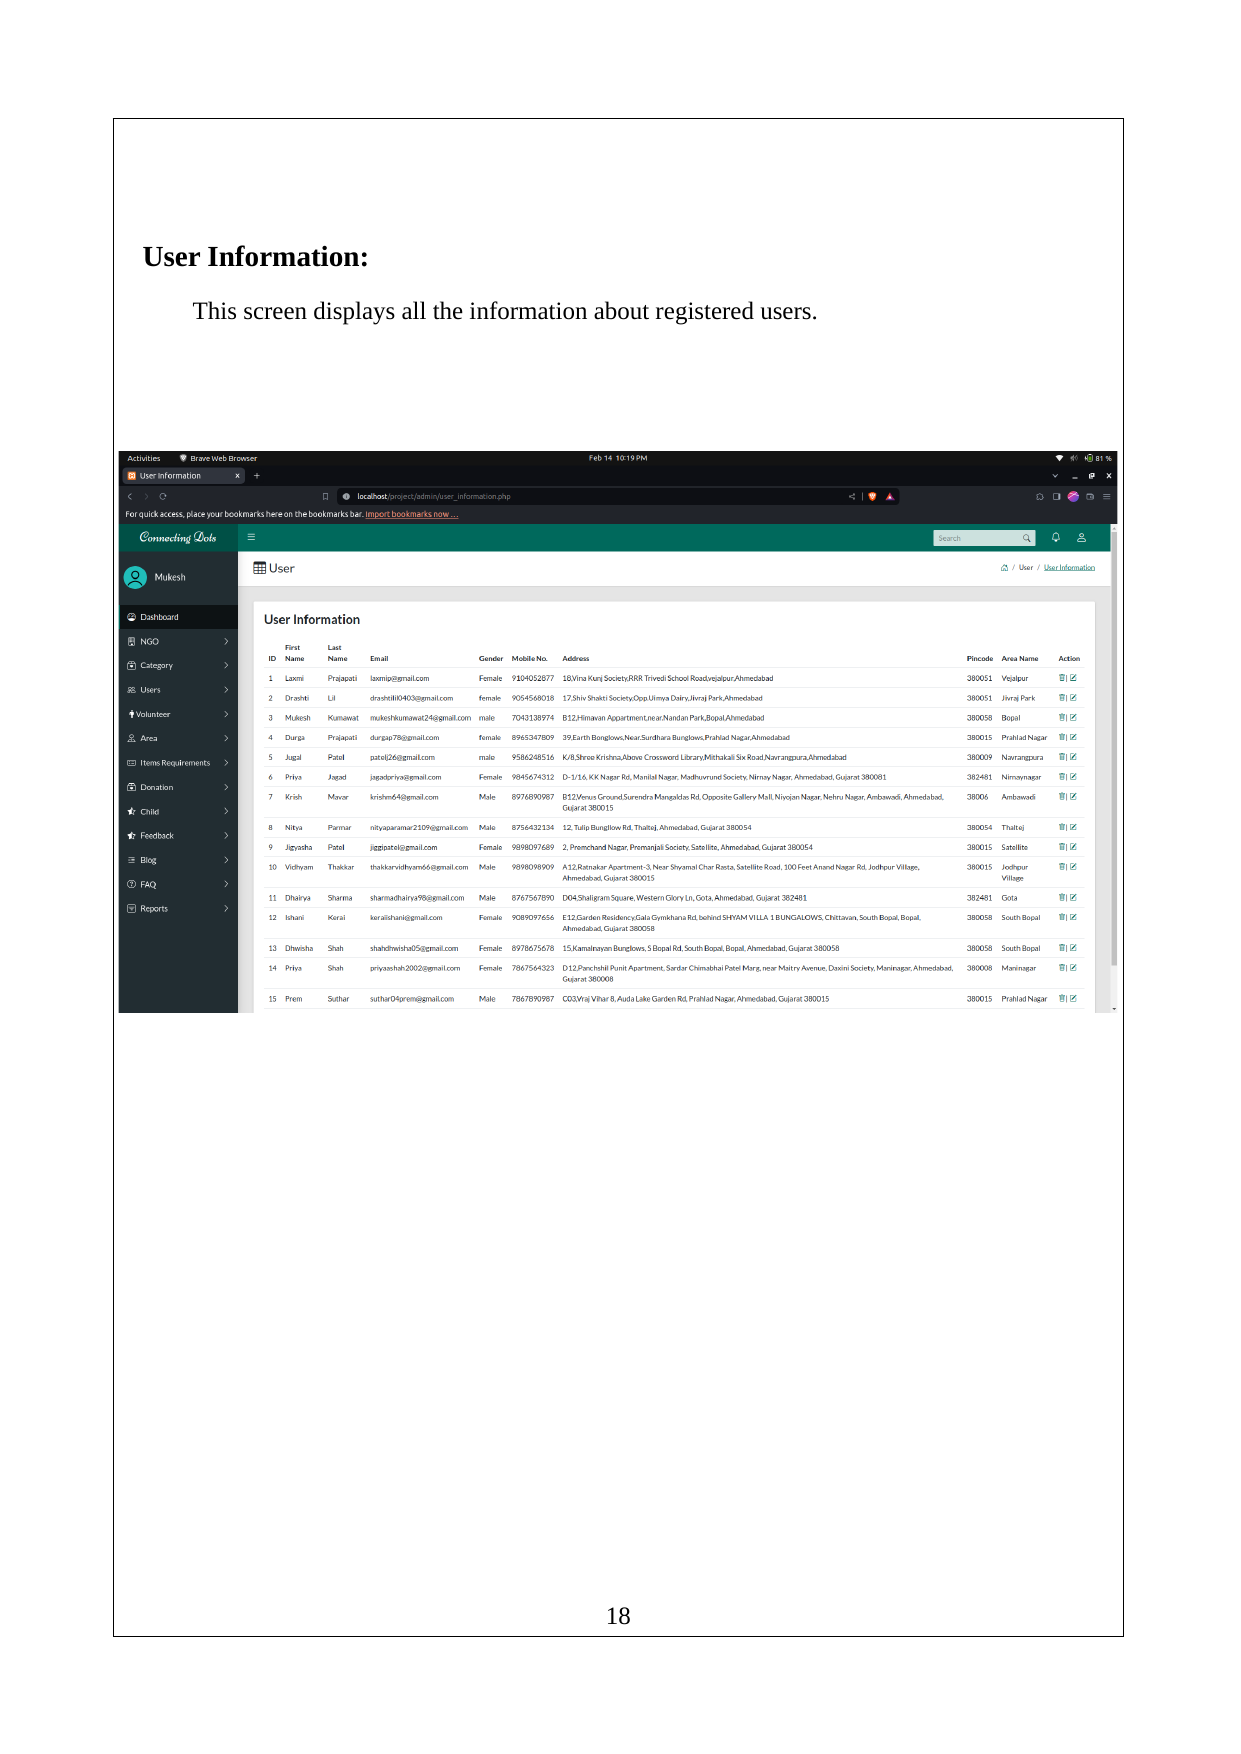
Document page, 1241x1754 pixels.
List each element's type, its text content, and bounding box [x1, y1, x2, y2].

picture [118, 451, 1118, 1013]
text This screen displays all the information about registered users. [142, 296, 1094, 325]
text User Information: [142, 239, 1094, 272]
